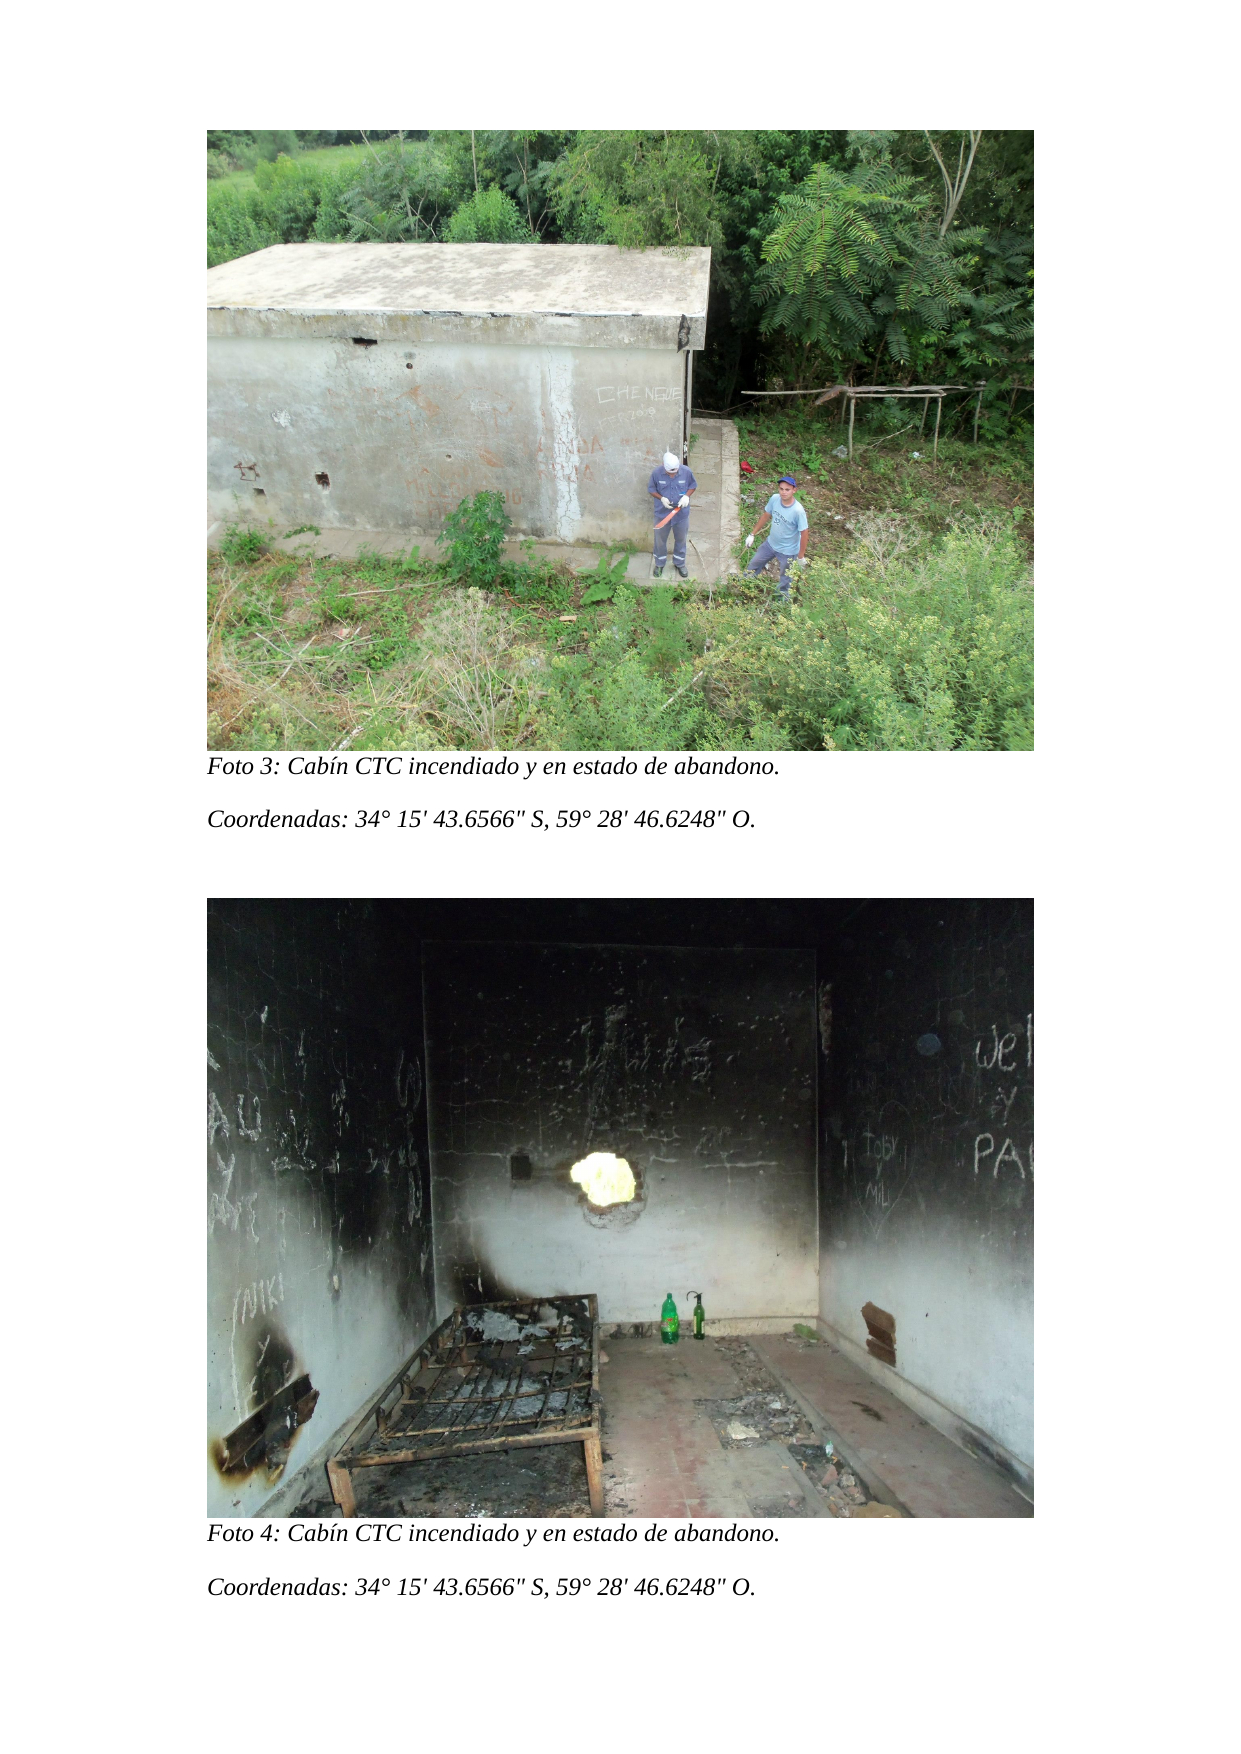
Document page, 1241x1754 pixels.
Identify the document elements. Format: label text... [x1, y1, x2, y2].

text Coordenadas: 34° 15' 43.6566" S, 59° 28' 46.6248" O. [207, 804, 1033, 833]
picture [207, 130, 1034, 751]
text Coordenadas: 34° 15' 43.6566" S, 59° 28' 46.6248" O. [207, 1572, 1033, 1600]
text Foto 3: Cabín CTC incendiado y en estado de abandono. [207, 751, 1033, 779]
picture [207, 898, 1034, 1518]
text Foto 4: Cabín CTC incendiado y en estado de abandono. [207, 1518, 1033, 1547]
